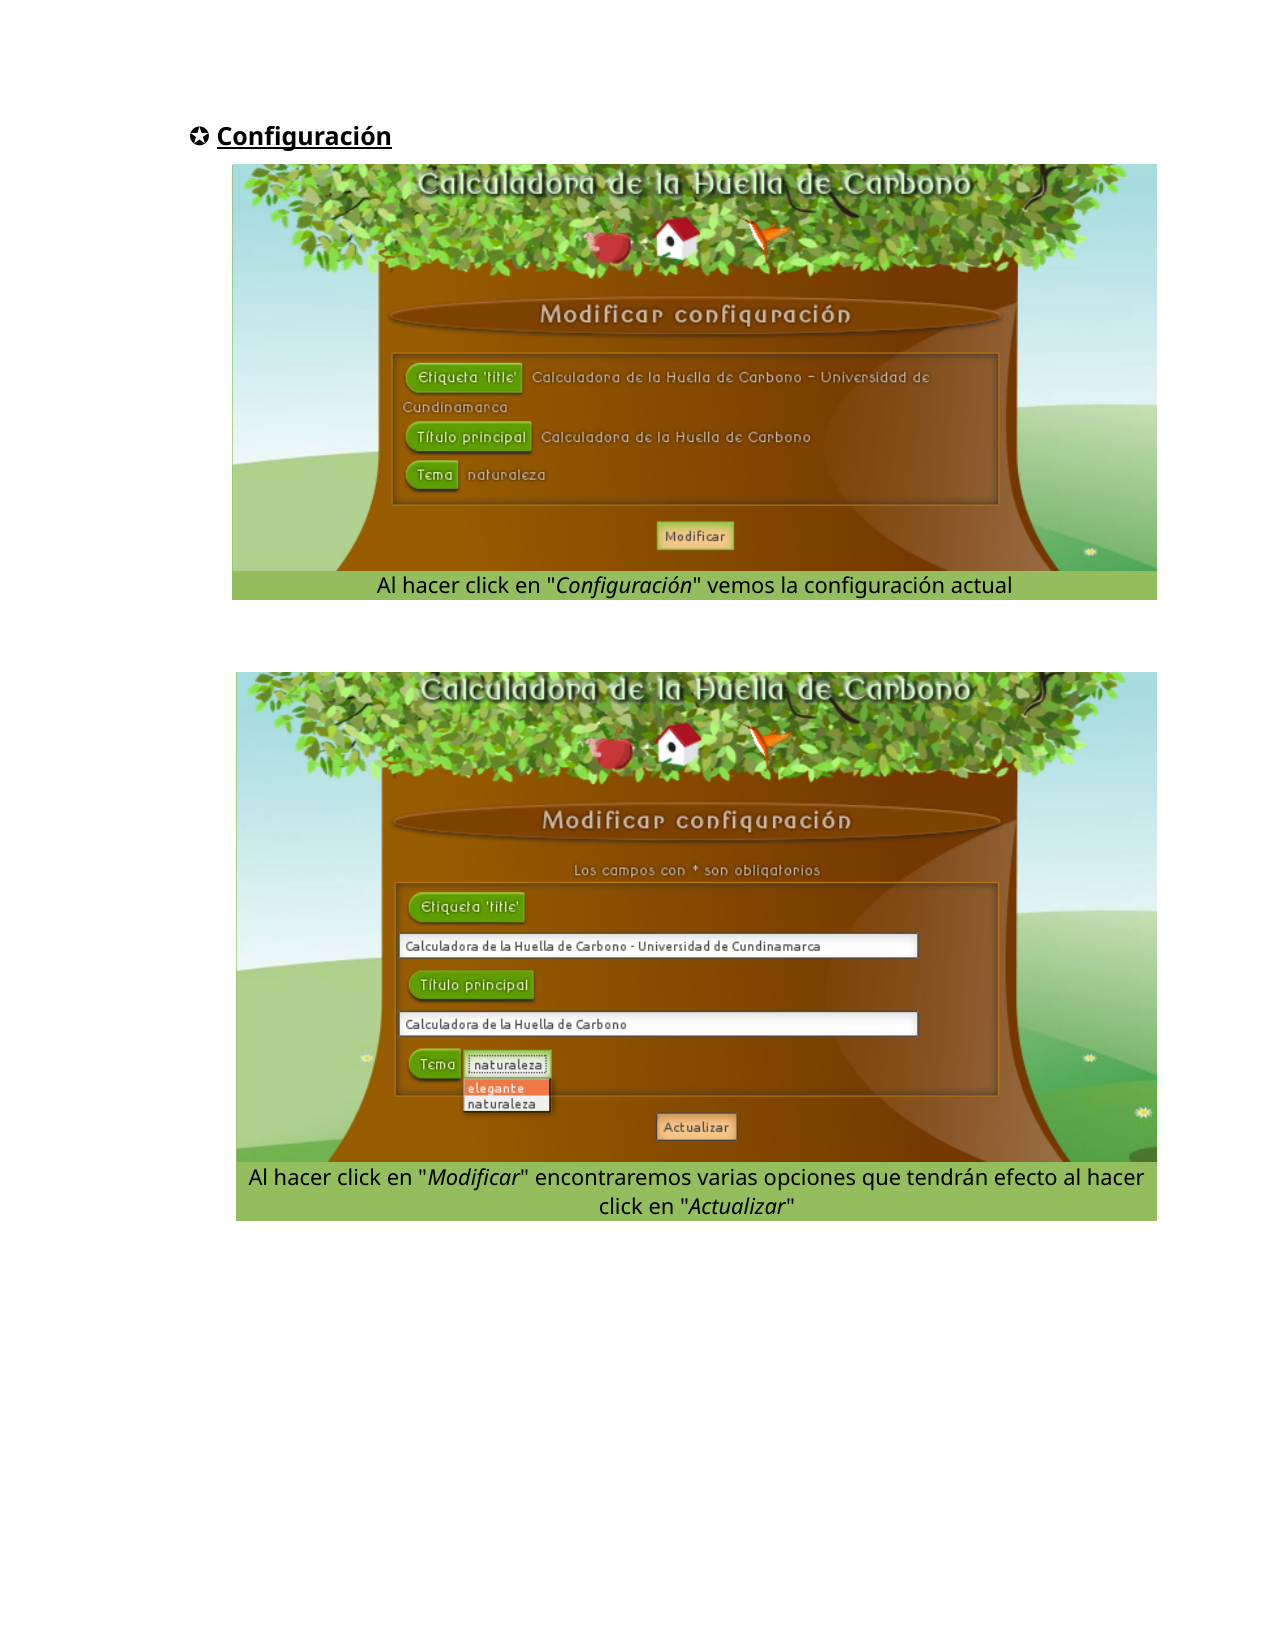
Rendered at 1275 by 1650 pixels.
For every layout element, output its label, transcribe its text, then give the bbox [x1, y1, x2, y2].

subtitle ✪ Configuración [189, 118, 1157, 152]
picture [232, 164, 1158, 571]
picture [236, 672, 1158, 1162]
text Al hacer click en "Modificar" encontraremos varias opciones que tendrán efecto al hacer click en "Actualizar" [236, 1162, 1157, 1221]
text Al hacer click en "Configuración" vemos la configuración actual [232, 571, 1157, 600]
